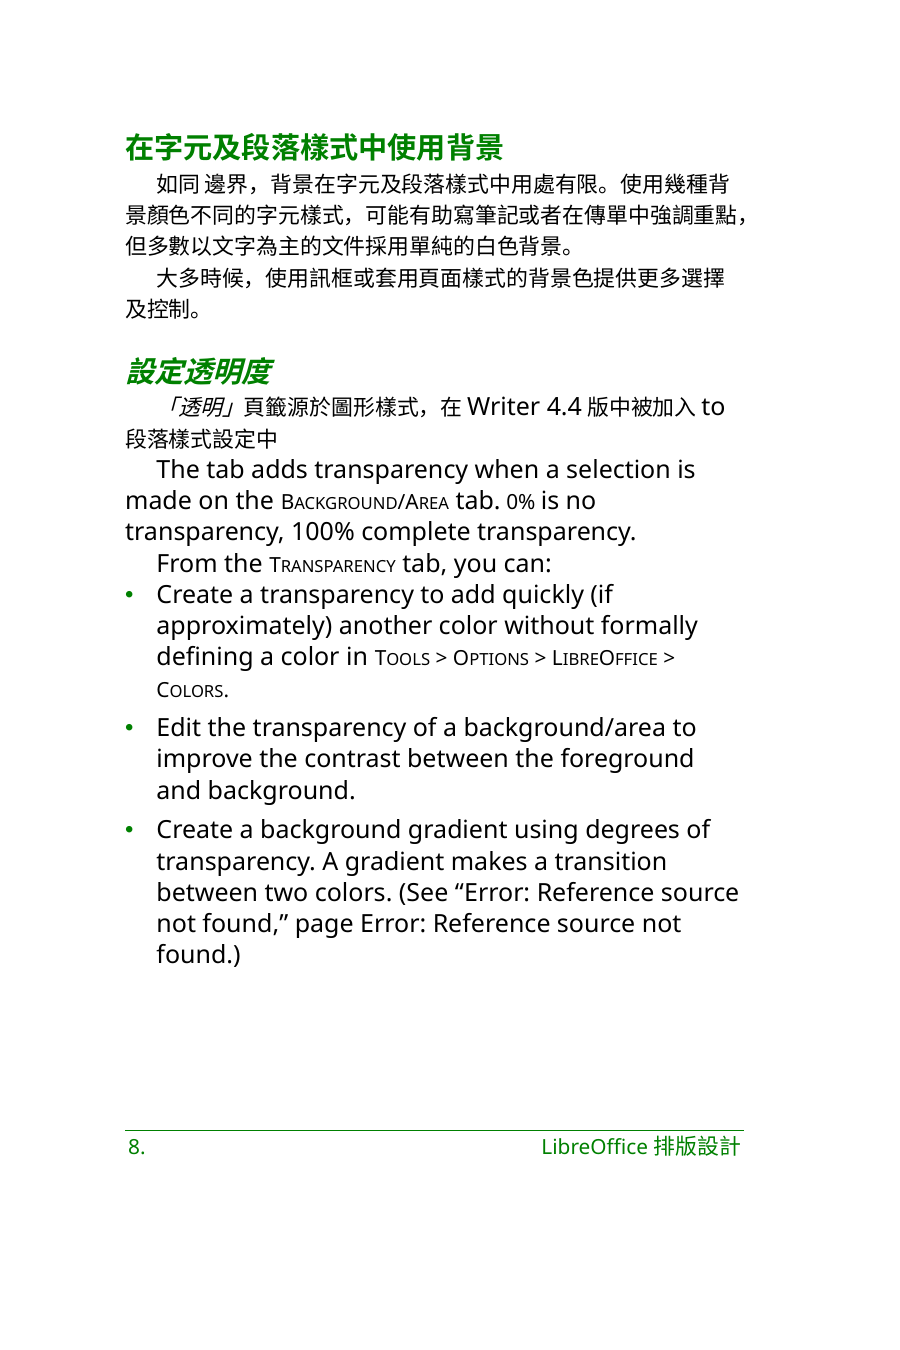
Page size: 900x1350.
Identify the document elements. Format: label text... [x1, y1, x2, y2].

list Create a transparency to add quickly (if approximately) another color without formally defining a color in Tools > Options > LibreOffice > Colors. [125, 578, 744, 703]
list Edit the transparency of a background/area to improve the contrast between the foreground and background. [125, 712, 744, 805]
text The tab adds transparency when a selection is made on the Background/Area tab. 0% is no transparency, 100% complete transparency. [125, 453, 744, 547]
text 大多時候，使用訊框或套用頁面樣式的背景色提供更多選擇及控制。 [125, 261, 744, 323]
text 「透明」頁籤源於圖形樣式，在Writer 4.4版中被加入 to 段落樣式設定中 [125, 391, 744, 453]
text 如同 邊界，背景在字元及段落樣式中用處有限。使用幾種背景顏色不同的字元樣式，可能有助寫筆記或者在傳單中強調重點，但多數以文字為主的文件採用單純的白色背景。 [125, 167, 744, 261]
subtitle 在字元及段落樣式中使用背景 [125, 125, 744, 167]
text From the Transparency tab, you can: [125, 547, 744, 578]
subtitle 設定透明度 [125, 348, 744, 391]
list Create a background gradient using degrees of transparency. A gradient makes a transition between two colors. (See “Error: Reference source not found,” page Error: Reference source not found.) [125, 814, 744, 970]
